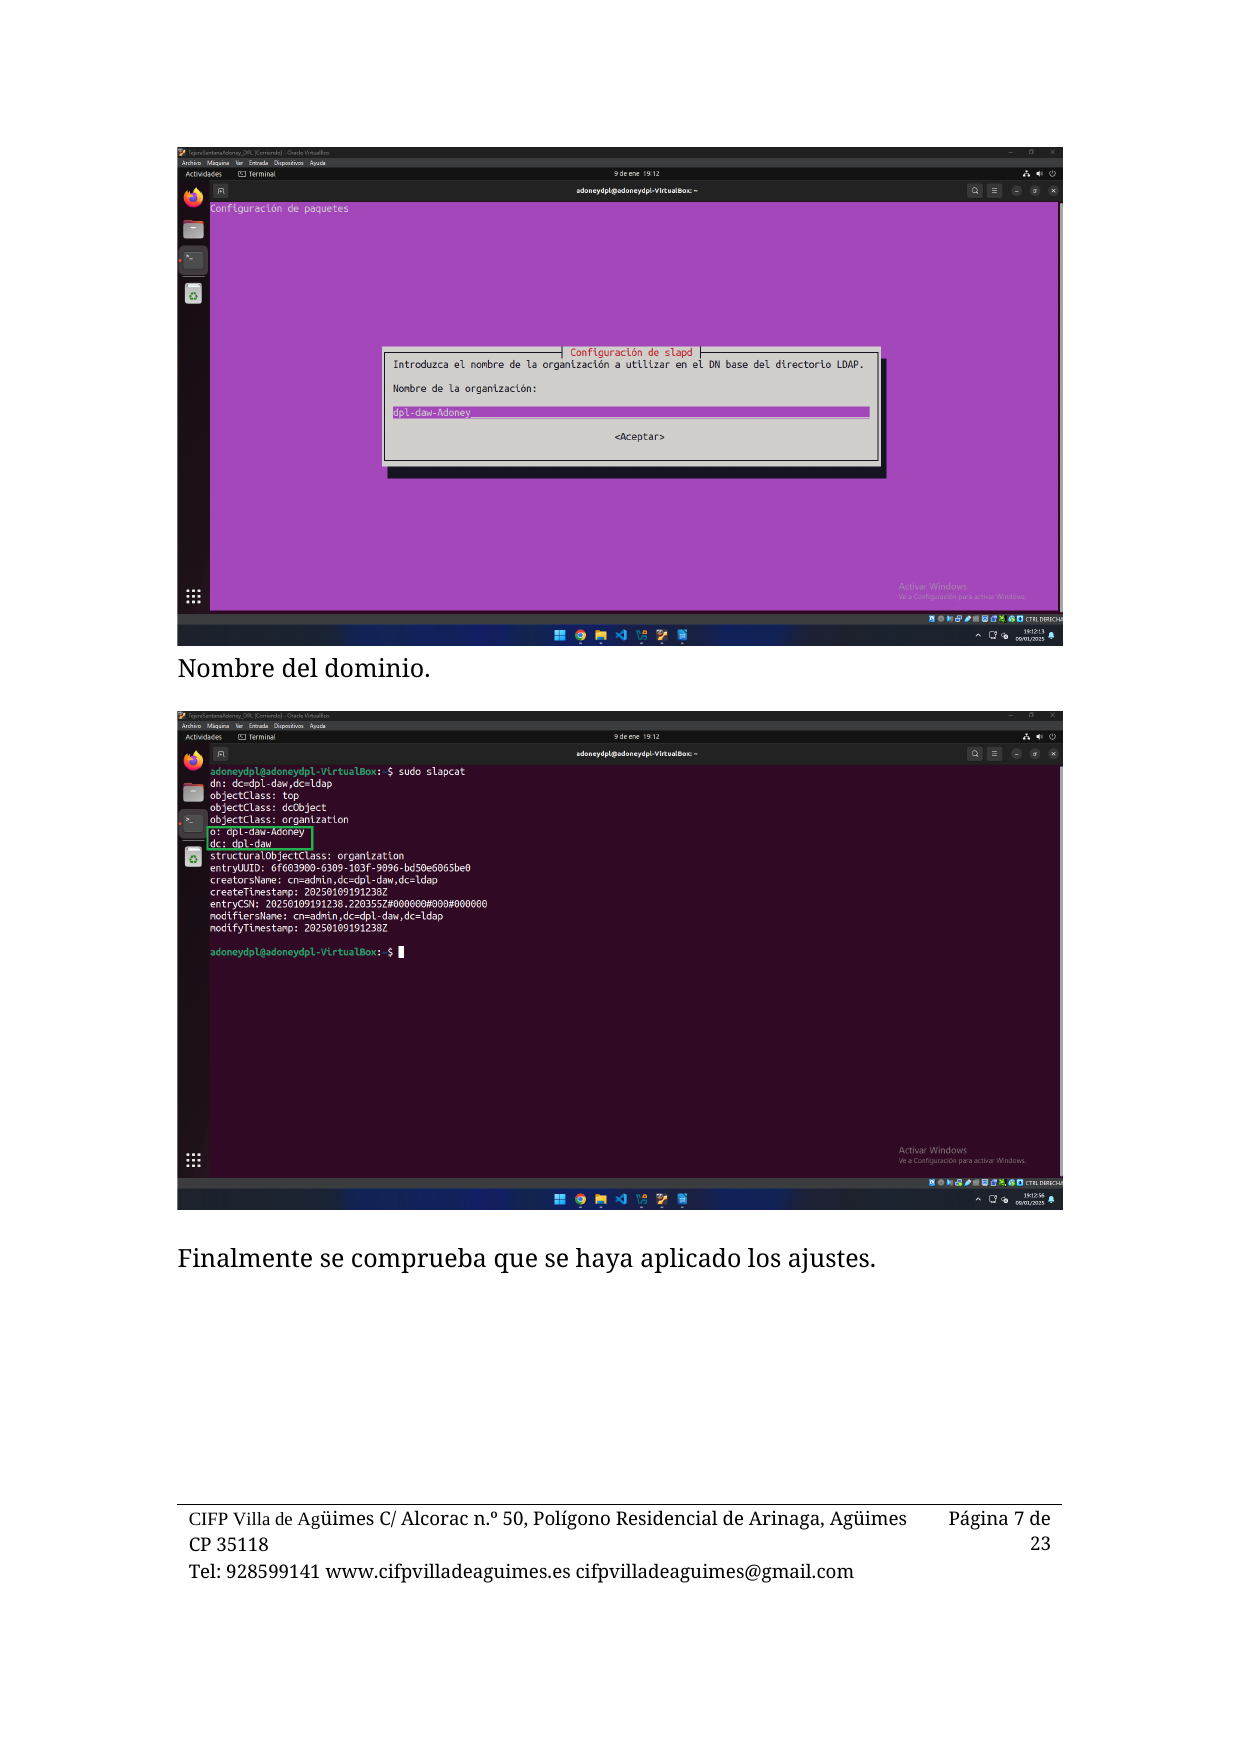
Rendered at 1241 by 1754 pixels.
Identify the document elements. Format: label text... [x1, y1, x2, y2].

picture [177, 147, 1063, 646]
text Nombre del dominio. [177, 646, 1063, 685]
picture [177, 711, 1063, 1210]
text Finalmente se comprueba que se haya aplicado los ajustes. [177, 1210, 1063, 1274]
